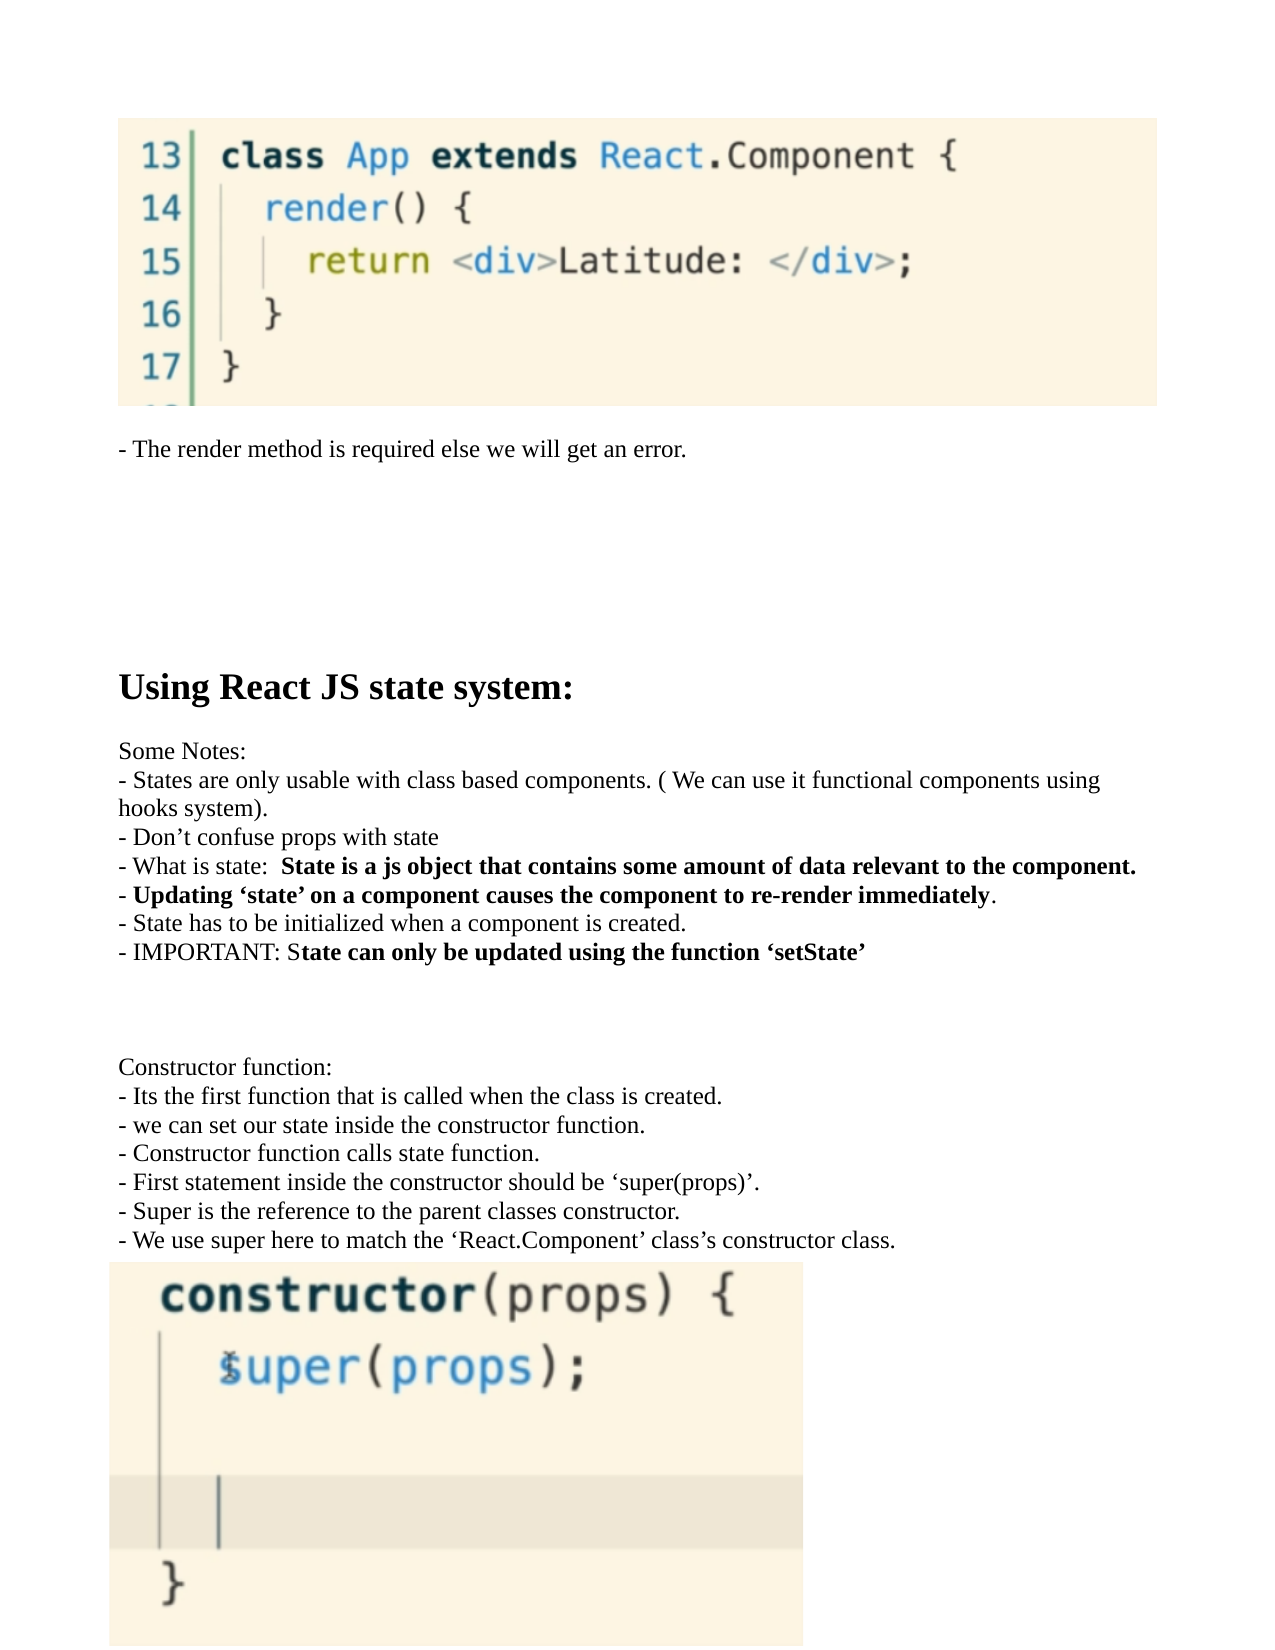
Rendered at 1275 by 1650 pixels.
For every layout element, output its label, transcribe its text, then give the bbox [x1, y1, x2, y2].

text - we can set our state inside the constructor function. [118, 1110, 1157, 1138]
text - Don’t confuse props with state [118, 822, 1157, 851]
picture [109, 1262, 804, 1646]
text Some Notes: [118, 736, 1157, 765]
text - IMPORTANT: State can only be updated using the function ‘setState’ [118, 937, 1157, 966]
text - Constructor function calls state function. [118, 1138, 1157, 1167]
picture [118, 118, 1157, 406]
text - Updating ‘state’ on a component causes the component to re-render immediately. [118, 880, 1157, 908]
text - Super is the reference to the parent classes constructor. [118, 1196, 1157, 1225]
text Constructor function: [118, 1052, 1157, 1081]
text - Its the first function that is called when the class is created. [118, 1081, 1157, 1110]
text - State has to be initialized when a component is created. [118, 908, 1157, 937]
text - The render method is required else we will get an error. [118, 434, 1157, 463]
text Using React JS state system: [118, 664, 1157, 707]
text - We use super here to match the ‘React.Component’ class’s constructor class. [118, 1225, 1157, 1253]
text - What is state: State is a js object that contains some amount of data relevant to the component. [118, 851, 1157, 880]
text - States are only usable with class based components. ( We can use it functional components using hooks system). [118, 765, 1157, 822]
text - First statement inside the constructor should be ‘super(props)’. [118, 1167, 1157, 1196]
